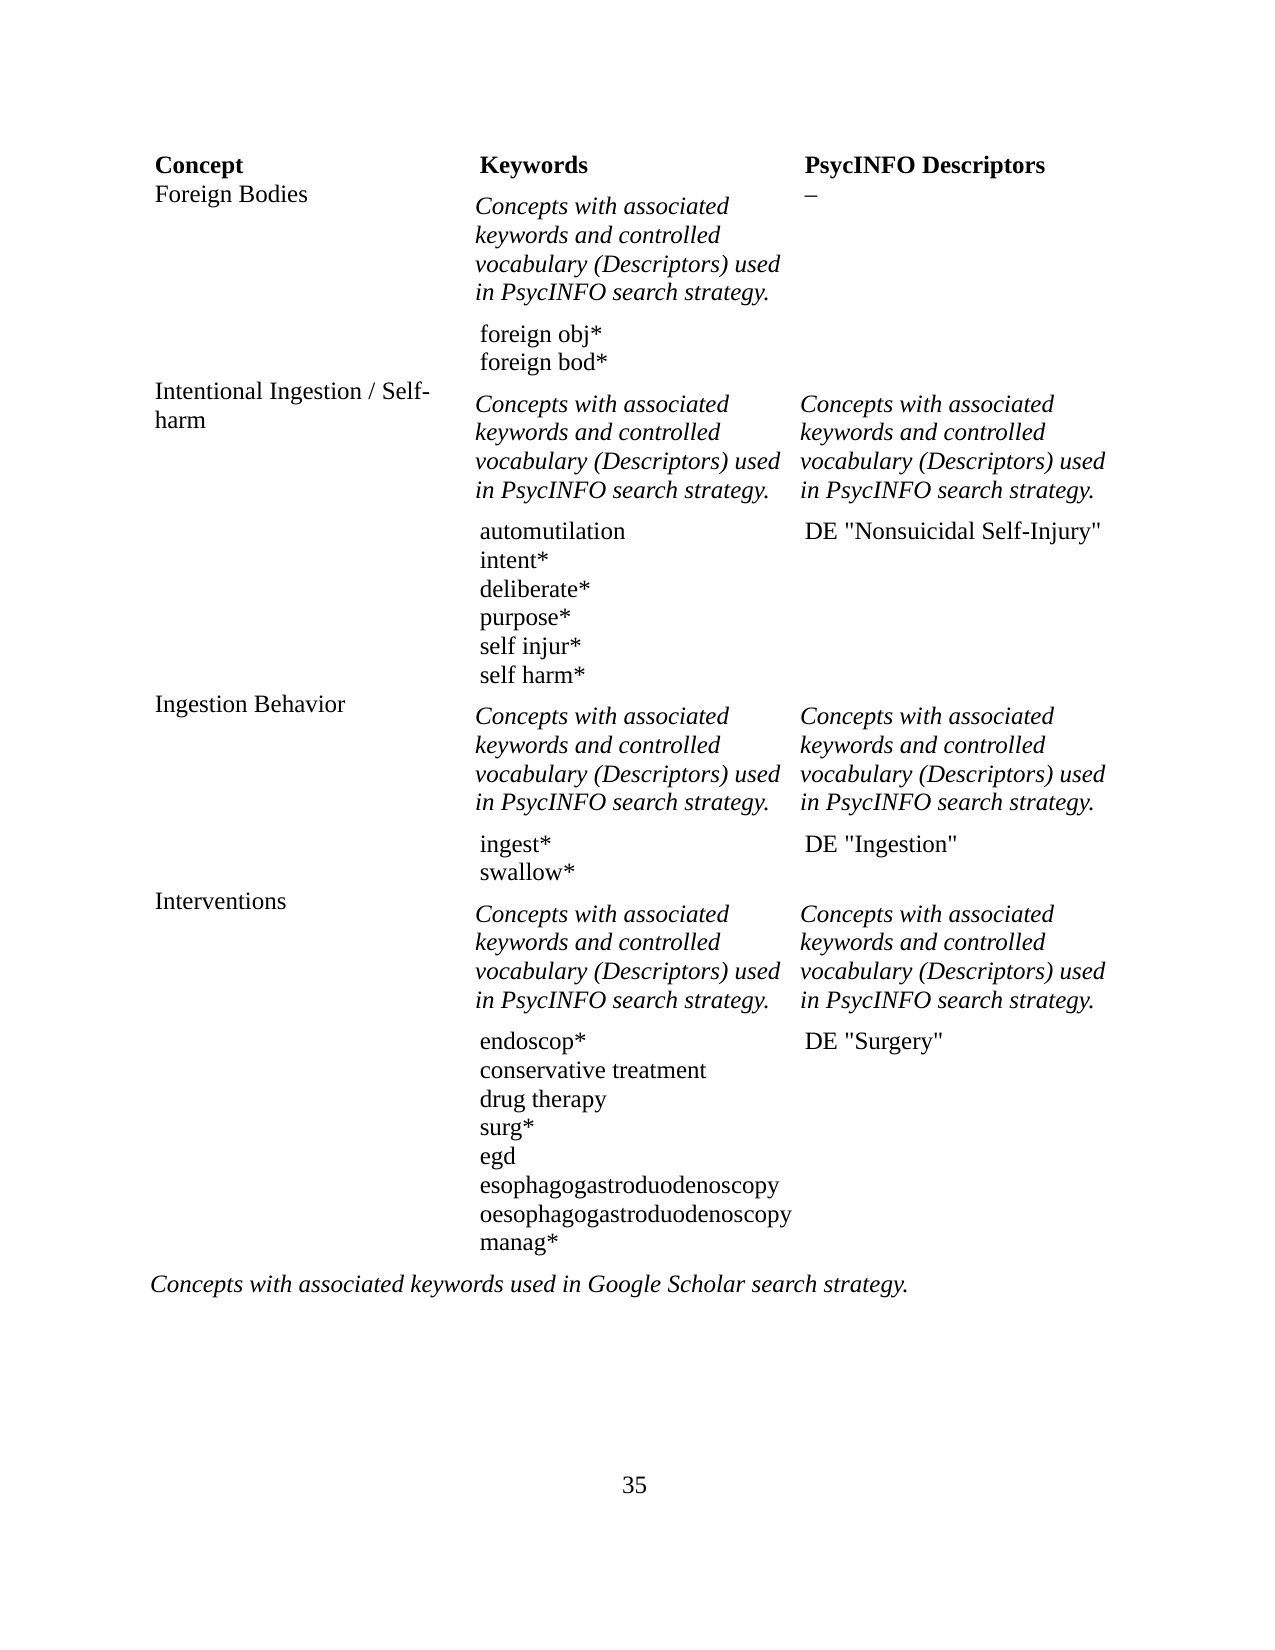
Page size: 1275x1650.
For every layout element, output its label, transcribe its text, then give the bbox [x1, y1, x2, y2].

table_cell – [800, 179, 1125, 376]
table_header Concept [150, 150, 475, 179]
table_cell oesophagogastroduodenoscopy [475, 1199, 800, 1227]
table_cell Concepts with associated keywords and controlled vocabulary (Descriptors) used in PsycINFO search strategy. [475, 886, 800, 1026]
table_header Keywords [475, 150, 800, 179]
table_cell drug therapy [475, 1084, 800, 1112]
table_cell manag* [475, 1228, 800, 1256]
table_cell deliberate* [475, 574, 800, 602]
table_cell swallow* [475, 858, 800, 886]
table_cell [800, 857, 1125, 886]
table_header ingest* [475, 829, 800, 857]
table_cell surg* [475, 1113, 800, 1141]
table_cell self harm* [475, 660, 800, 689]
table_header DE "Ingestion" [800, 829, 1125, 857]
table_cell self injur* [475, 631, 800, 660]
table_cell Ingestion Behavior [150, 689, 475, 886]
table_cell conservative treatment [475, 1055, 800, 1084]
table_cell Concepts with associated keywords and controlled vocabulary (Descriptors) used in PsycINFO search strategy. [800, 689, 1125, 829]
table_cell Foreign Bodies [150, 179, 475, 376]
table_cell esophagogastroduodenoscopy [475, 1170, 800, 1199]
table_cell [800, 1055, 1125, 1256]
table_header endoscop* [475, 1026, 800, 1055]
table_header DE "Nonsuicidal Self-Injury" [800, 516, 1125, 545]
table_cell purpose* [475, 603, 800, 631]
table_cell [800, 545, 1125, 689]
text Concepts with associated keywords used in Google Scholar search strategy. [150, 1269, 1125, 1297]
table_header PsycINFO Descriptors [800, 150, 1125, 179]
table_cell Concepts with associated keywords and controlled vocabulary (Descriptors) used in PsycINFO search strategy. [475, 376, 800, 516]
table_cell Concepts with associated keywords and controlled vocabulary (Descriptors) used in PsycINFO search strategy. [475, 689, 800, 829]
table_cell Intentional Ingestion / Self-harm [150, 376, 475, 689]
table_header foreign obj* [475, 319, 800, 347]
table_cell Concepts with associated keywords and controlled vocabulary (Descriptors) used in PsycINFO search strategy. [475, 179, 800, 319]
table_cell egd [475, 1141, 800, 1170]
table_cell Concepts with associated keywords and controlled vocabulary (Descriptors) used in PsycINFO search strategy. [800, 886, 1125, 1026]
table_header automutilation [475, 516, 800, 545]
table_cell Concepts with associated keywords and controlled vocabulary (Descriptors) used in PsycINFO search strategy. [800, 376, 1125, 516]
table_header DE "Surgery" [800, 1026, 1125, 1055]
table_cell foreign bod* [475, 348, 800, 376]
table_cell Interventions [150, 886, 475, 1256]
table_cell intent* [475, 545, 800, 574]
